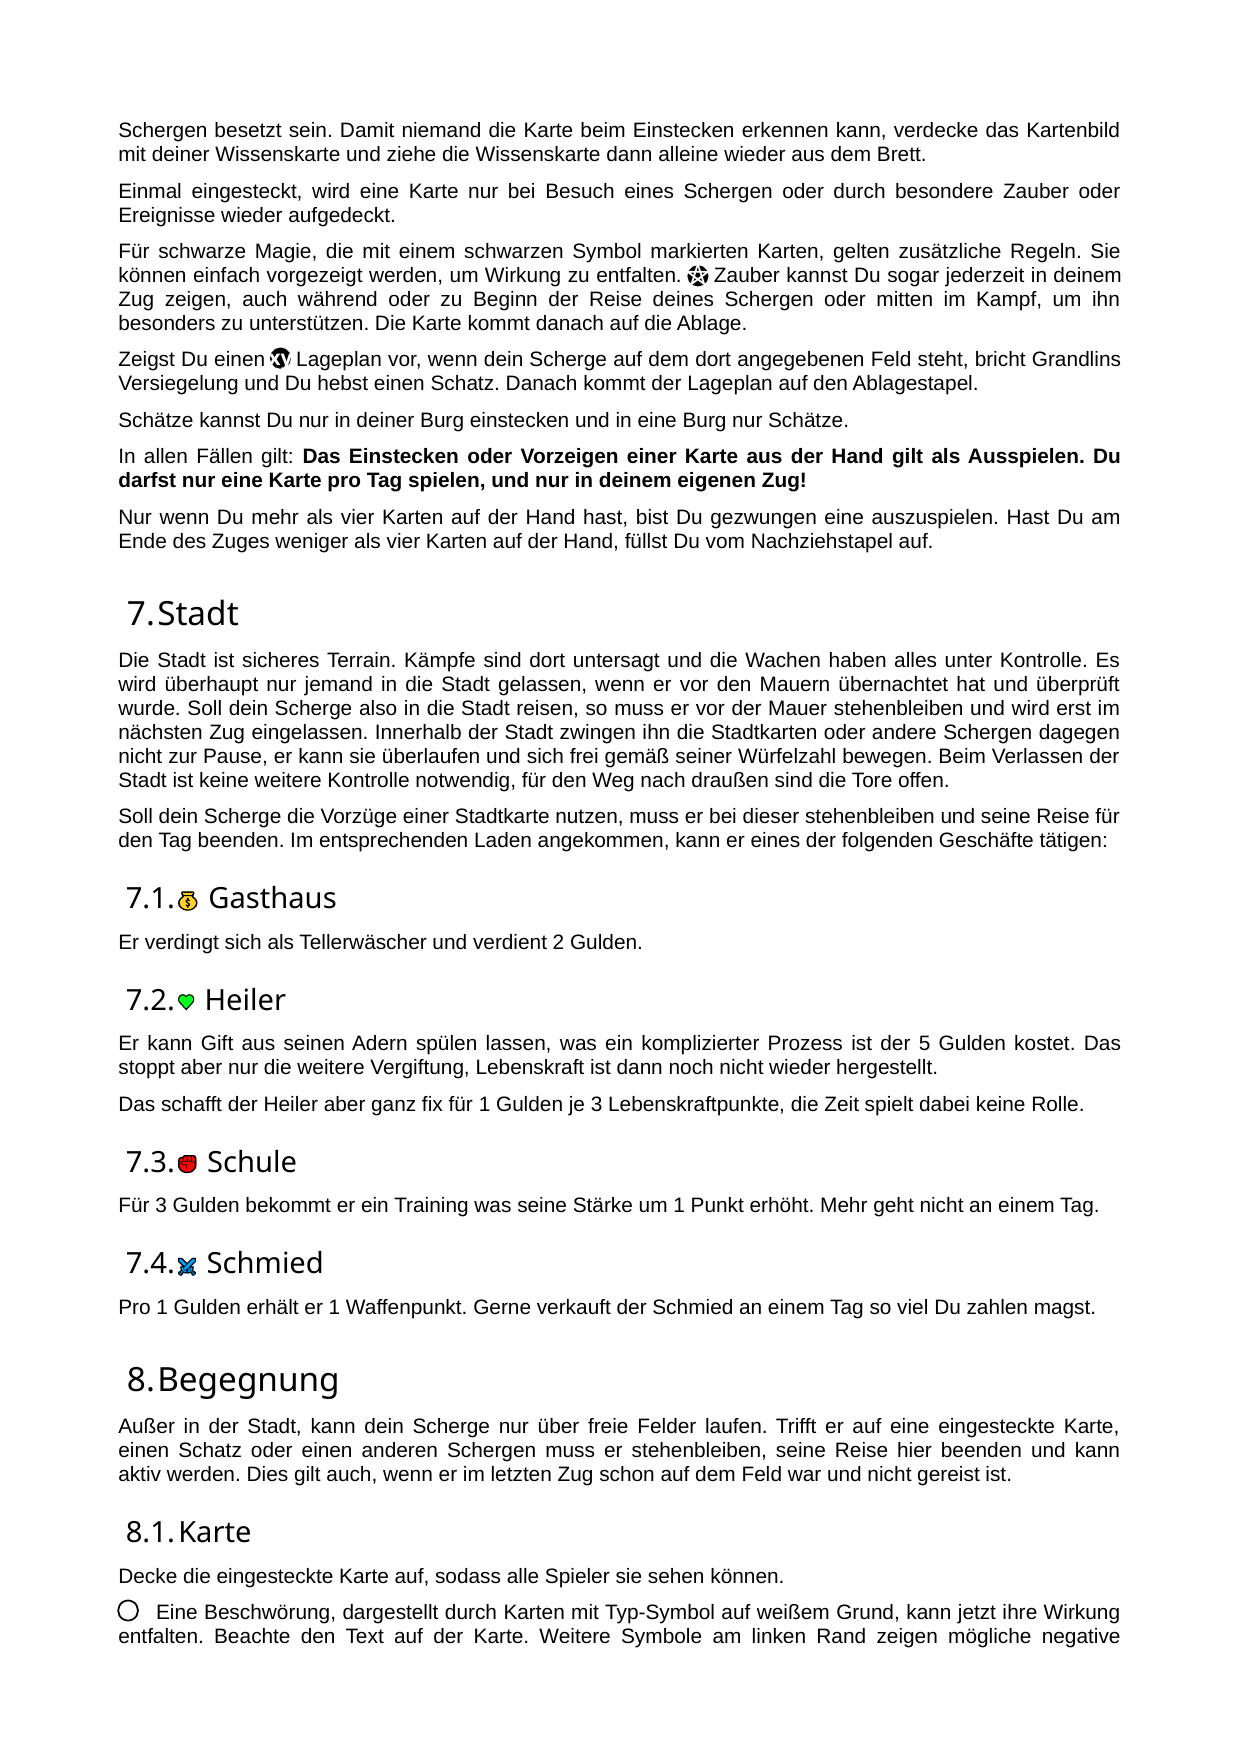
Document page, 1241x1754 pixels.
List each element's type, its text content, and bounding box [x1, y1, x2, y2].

text Einmal eingesteckt, wird eine Karte nur bei Besuch eines Schergen oder durch besondere Zauber oder Ereignisse wieder aufgedeckt. [118, 178, 1122, 226]
subtitle Begegnung [118, 1356, 1122, 1402]
text Nur wenn Du mehr als vier Karten auf der Hand hast, bist Du gezwungen eine auszuspielen. Hast Du am Ende des Zuges weniger als vier Karten auf der Hand, füllst Du vom Nachziehstapel auf. [118, 504, 1122, 552]
subtitle Schmied [118, 1243, 1122, 1282]
text Er verdingt sich als Tellerwäscher und verdient 2 Gulden. [118, 930, 1122, 954]
text Schergen besetzt sein. Damit niemand die Karte beim Einstecken erkennen kann, verdecke das Kartenbild mit deiner Wissenskarte und ziehe die Wissenskarte dann alleine wieder aus dem Brett. [118, 118, 1122, 166]
text Schätze kannst Du nur in deiner Burg einstecken und in eine Burg nur Schätze. [118, 408, 1122, 432]
subtitle Gasthaus [118, 878, 1122, 917]
text Für schwarze Magie, die mit einem schwarzen Symbol markierten Karten, gelten zusätzliche Regeln. Sie können einfach vorgezeigt werden, um Wirkung zu entfalten. Zauber kannst Du sogar jederzeit in deinem Zug zeigen, auch während oder zu Beginn der Reise deines Schergen oder mitten im Kampf, um ihn besonders zu unterstützen. Die Karte kommt danach auf die Ablage. [118, 239, 1122, 335]
text Zeigst Du einen Lageplan vor, wenn dein Scherge auf dem dort angegebenen Feld steht, bricht Grandlins Versiegelung und Du hebst einen Schatz. Danach kommt der Lageplan auf den Ablagestapel. [118, 347, 1122, 395]
text Soll dein Scherge die Vorzüge einer Stadtkarte nutzen, muss er bei dieser stehenbleiben und seine Reise für den Tag beenden. Im entsprechenden Laden angekommen, kann er eines der folgenden Geschäfte tätigen: [118, 804, 1122, 852]
text In allen Fällen gilt: Das Einstecken oder Vorzeigen einer Karte aus der Hand gilt als Ausspielen. Du darfst nur eine Karte pro Tag spielen, und nur in deinem eigenen Zug! [118, 444, 1122, 492]
subtitle Schule [118, 1141, 1122, 1181]
text Für 3 Gulden bekommt er ein Training was seine Stärke um 1 Punkt erhöht. Mehr geht nicht an einem Tag. [118, 1193, 1122, 1217]
text Das schafft der Heiler aber ganz fix für 1 Gulden je 3 Lebenskraftpunkte, die Zeit spielt dabei keine Rolle. [118, 1092, 1122, 1116]
subtitle Karte [118, 1512, 1122, 1551]
text Die Stadt ist sicheres Terrain. Kämpfe sind dort untersagt und die Wachen haben alles unter Kontrolle. Es wird überhaupt nur jemand in die Stadt gelassen, wenn er vor den Mauern übernachtet hat und überprüft wurde. Soll dein Scherge also in die Stadt reisen, so muss er vor der Mauer stehenbleiben und wird erst im nächsten Zug eingelassen. Innerhalb der Stadt zwingen ihn die Stadtkarten oder andere Schergen dagegen nicht zur Pause, er kann sie überlaufen und sich frei gemäß seiner Würfelzahl bewegen. Beim Verlassen der Stadt ist keine weitere Kontrolle notwendig, für den Weg nach draußen sind die Tore offen. [118, 648, 1122, 792]
text Decke die eingesteckte Karte auf, sodass alle Spieler sie sehen können. [118, 1564, 1122, 1588]
subtitle Stadt [118, 590, 1122, 635]
text Pro 1 Gulden erhält er 1 Waffenpunkt. Gerne verkauft der Schmied an einem Tag so viel Du zahlen magst. [118, 1295, 1122, 1319]
text Außer in der Stadt, kann dein Scherge nur über freie Felder laufen. Trifft er auf eine eingesteckte Karte, einen Schatz oder einen anderen Schergen muss er stehenbleiben, seine Reise hier beenden und kann aktiv werden. Dies gilt auch, wenn er im letzten Zug schon auf dem Feld war und nicht gereist ist. [118, 1414, 1122, 1486]
text Eine Beschwörung, dargestellt durch Karten mit Typ-Symbol auf weißem Grund, kann jetzt ihre Wirkung entfalten. Beachte den Text auf der Karte. Weitere Symbole am linken Rand zeigen mögliche negative [118, 1600, 1122, 1648]
text Er kann Gift aus seinen Adern spülen lassen, was ein komplizierter Prozess ist der 5 Gulden kostet. Das stoppt aber nur die weitere Vergiftung, Lebenskraft ist dann noch nicht wieder hergestellt. [118, 1031, 1122, 1079]
subtitle Heiler [118, 979, 1122, 1019]
